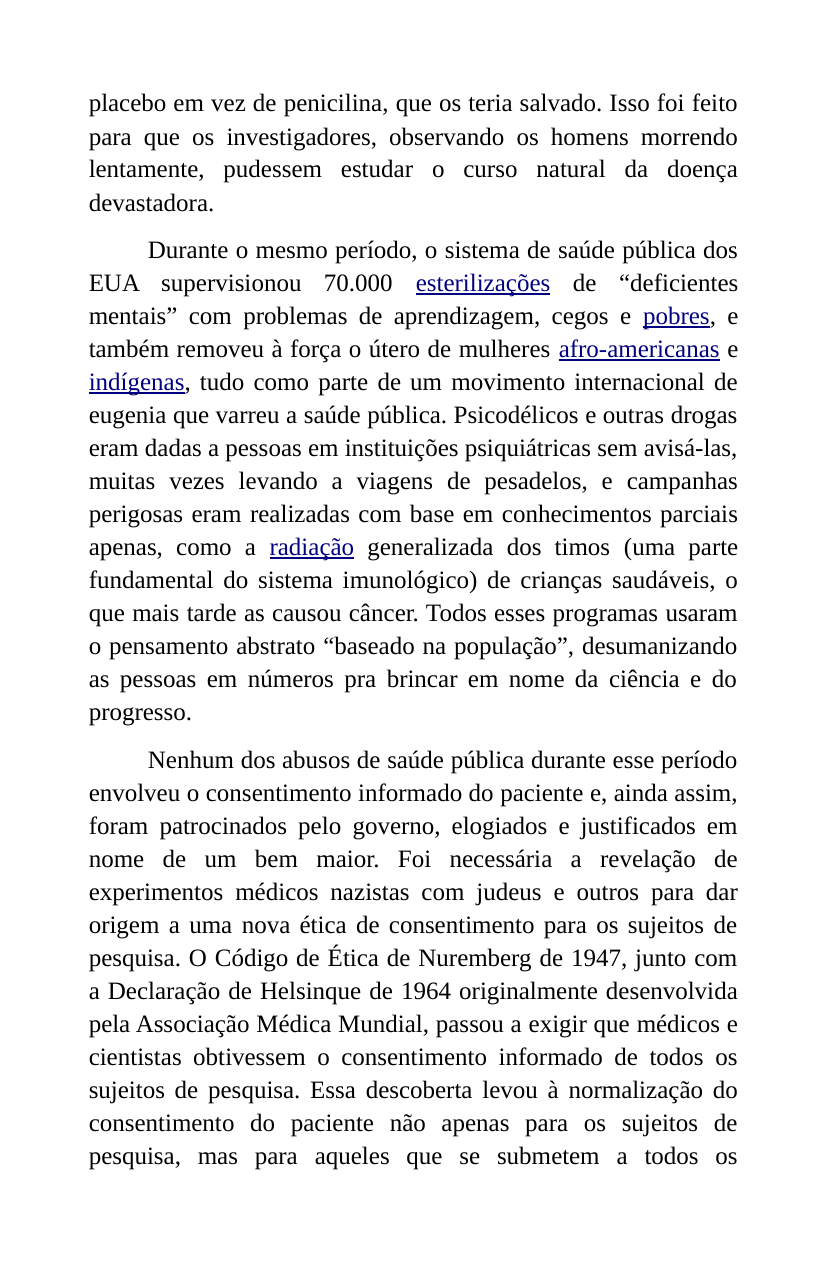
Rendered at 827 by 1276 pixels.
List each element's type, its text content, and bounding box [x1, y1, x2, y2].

text Durante o mesmo período, o sistema de saúde pública dos EUA supervisionou 70.000 esterilizações de “deficientes mentais” com problemas de aprendizagem, cegos e pobres, e também removeu à força o útero de mulheres afro-americanas e indígenas, tudo como parte de um movimento internacional de eugenia que varreu a saúde pública. Psicodélicos e outras drogas eram dadas a pessoas em instituições psiquiátricas sem avisá-las, muitas vezes levando a viagens de pesadelos, e campanhas perigosas eram realizadas com base em conhecimentos parciais apenas, como a radiação generalizada dos timos ​​(uma parte fundamental do sistema imunológico) de crianças saudáveis, o que mais tarde as causou câncer. Todos esses programas usaram o pensamento abstrato “baseado na população”, desumanizando as pessoas em números pra brincar em nome da ciência e do progresso. [88, 235, 738, 726]
text placebo em vez de penicilina, que os teria salvado. Isso foi feito para que os investigadores, observando os homens morrendo lentamente, pudessem estudar o curso natural da doença devastadora. [88, 88, 738, 216]
text Nenhum dos abusos de saúde pública durante esse período envolveu o consentimento informado do paciente e, ainda assim, foram patrocinados pelo governo, elogiados e justificados em nome de um bem maior. Foi necessária a revelação de experimentos médicos nazistas com judeus e outros para dar origem a uma nova ética de consentimento para os sujeitos de pesquisa. O Código de Ética de Nuremberg de 1947, junto com a Declaração de Helsinque de 1964 originalmente desenvolvida pela Associação Médica Mundial, passou a exigir que médicos e cientistas obtivessem o consentimento informado de todos os sujeitos de pesquisa. Essa descoberta levou à normalização do consentimento do paciente não apenas para os sujeitos de pesquisa, mas para aqueles que se submetem a todos os [88, 745, 738, 1170]
